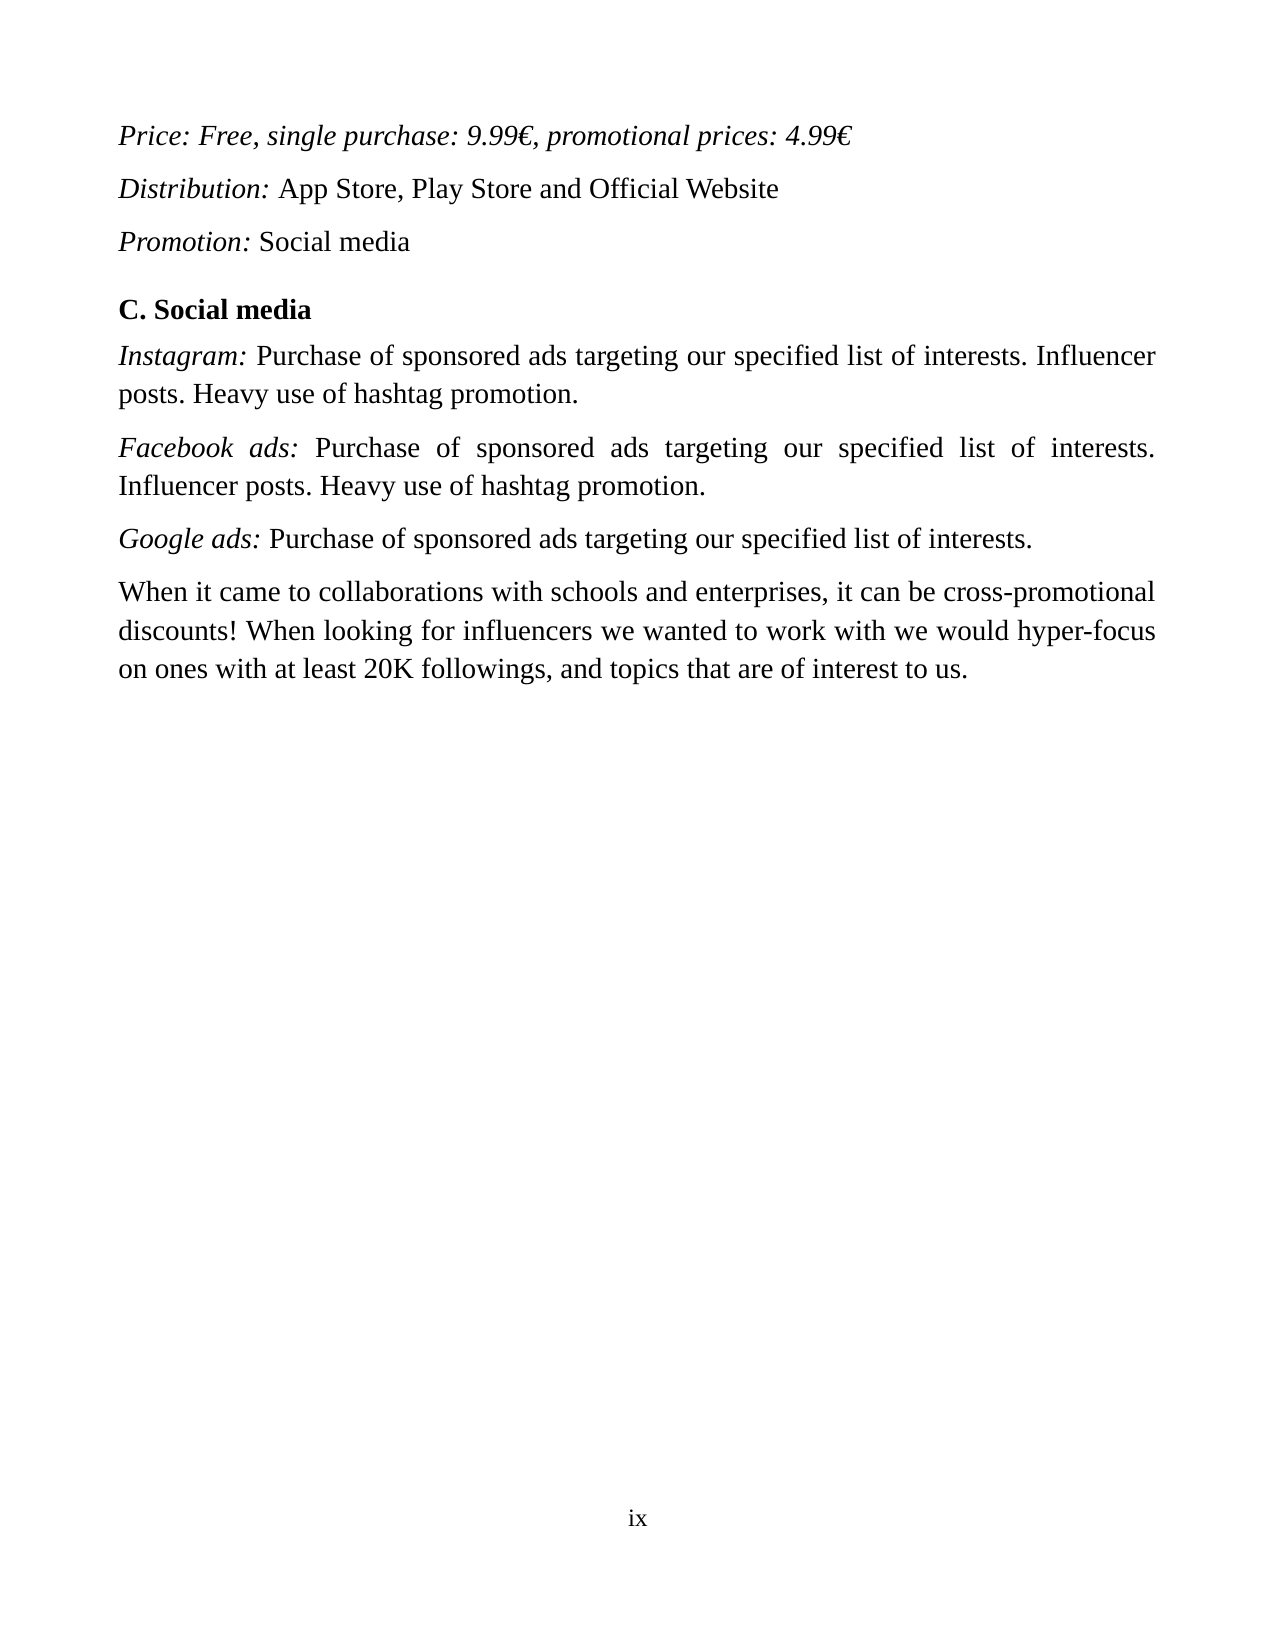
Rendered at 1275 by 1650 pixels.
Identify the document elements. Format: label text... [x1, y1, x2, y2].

text Google ads: Purchase of sponsored ads targeting our specified list of interests. [118, 521, 1157, 555]
text When it came to collaborations with schools and enterprises, it can be cross-promotional discounts! When looking for influencers we wanted to work with we would hyper-focus on ones with at least 20K followings, and topics that are of interest to us. [118, 574, 1157, 685]
text Price: Free, single purchase: 9.99€, promotional prices: 4.99€ [118, 118, 1157, 152]
text Promotion: Social media [118, 224, 1157, 258]
text Instagram: Purchase of sponsored ads targeting our specified list of interests. Influencer posts. Heavy use of hashtag promotion. [118, 338, 1157, 410]
text Distribution: App Store, Play Store and Official Website [118, 171, 1157, 205]
text Facebook ads: Purchase of sponsored ads targeting our specified list of interests. Influencer posts. Heavy use of hashtag promotion. [118, 430, 1157, 502]
subtitle C. Social media [118, 292, 1157, 326]
